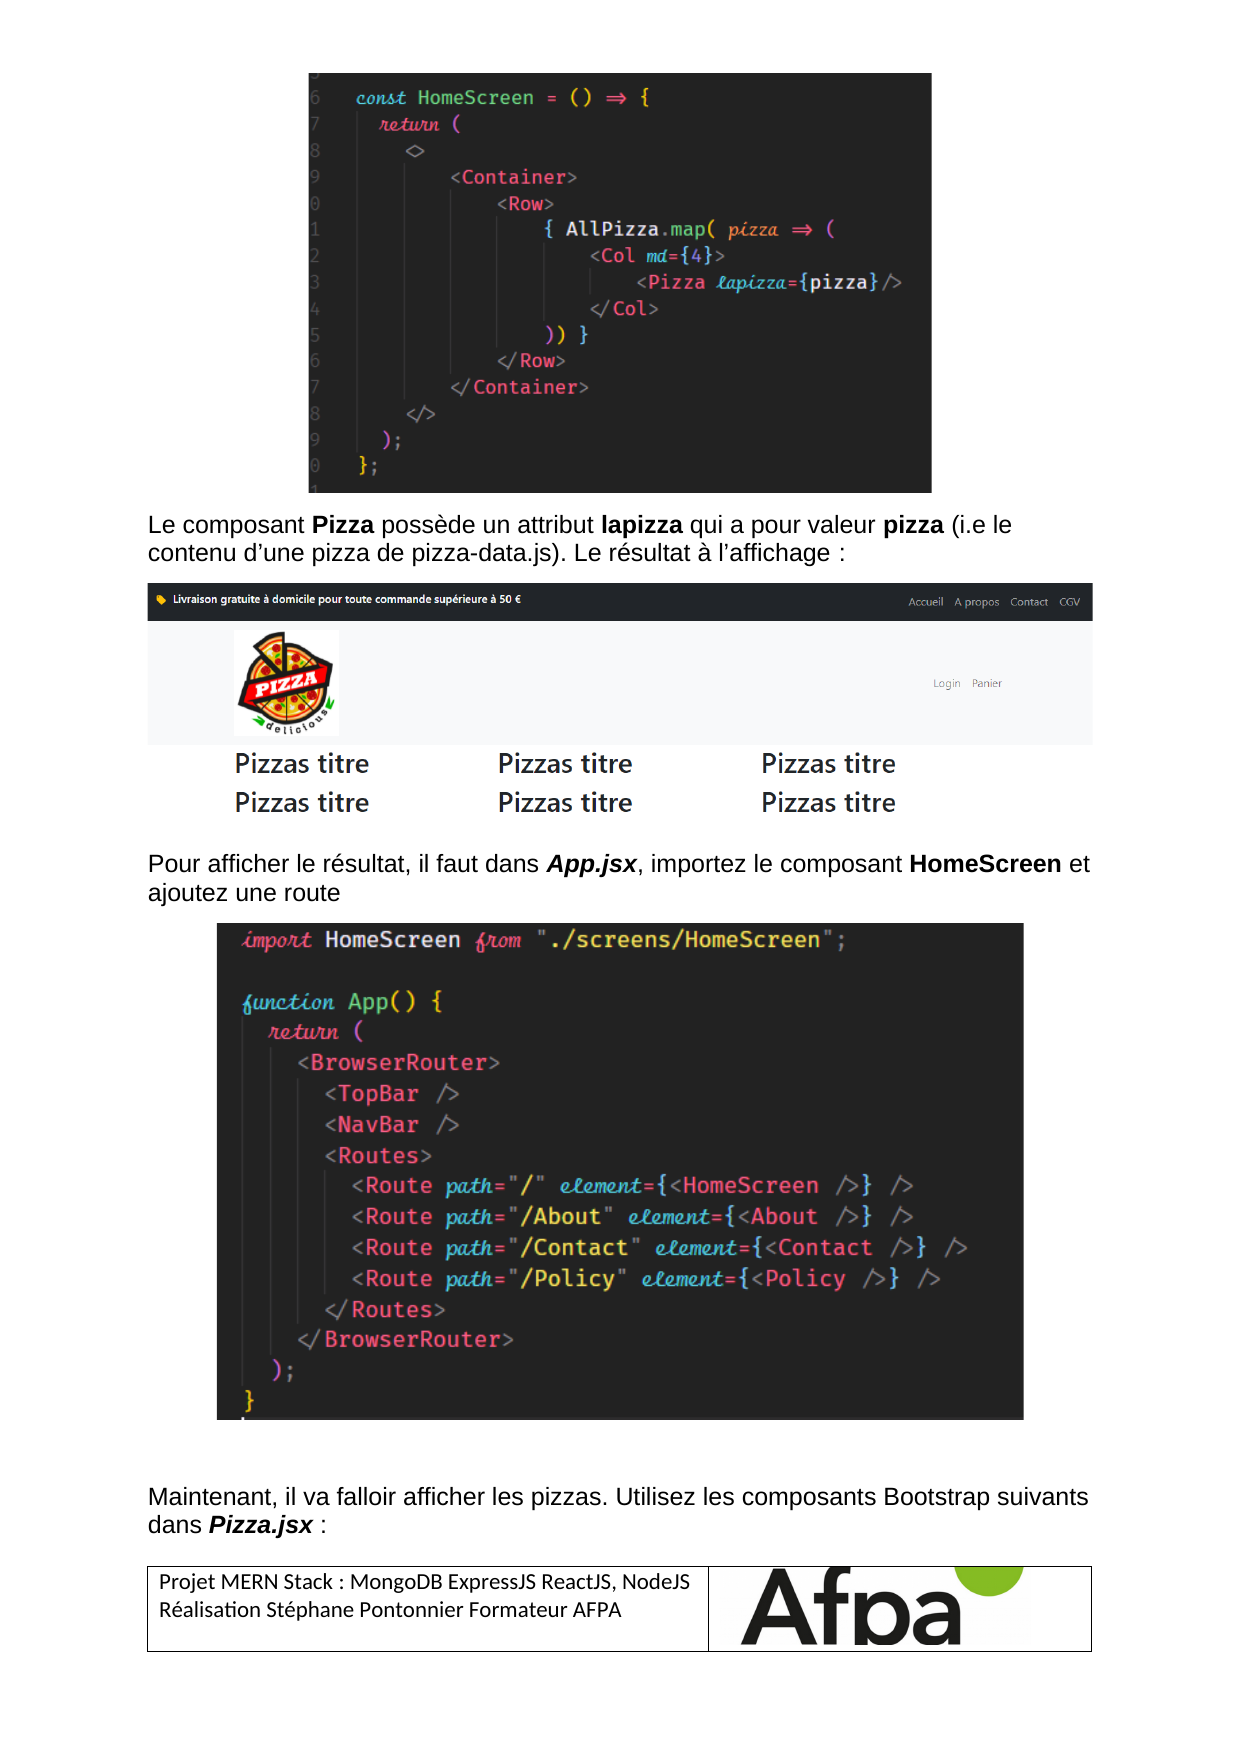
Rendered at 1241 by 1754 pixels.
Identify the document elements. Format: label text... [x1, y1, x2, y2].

text Pour afficher le résultat, il faut dans App.jsx, importez le composant HomeScreen et ajoutez une route [148, 849, 1093, 907]
text Maintenant, il va falloir afficher les pizzas. Utilisez les composants Bootstrap suivants dans Pizza.jsx : [148, 1482, 1093, 1539]
text Le composant Pizza possède un attribut lapizza qui a pour valeur pizza (i.e le contenu d’une pizza de pizza-data.js). Le résultat à l’affichage : [148, 510, 1093, 567]
